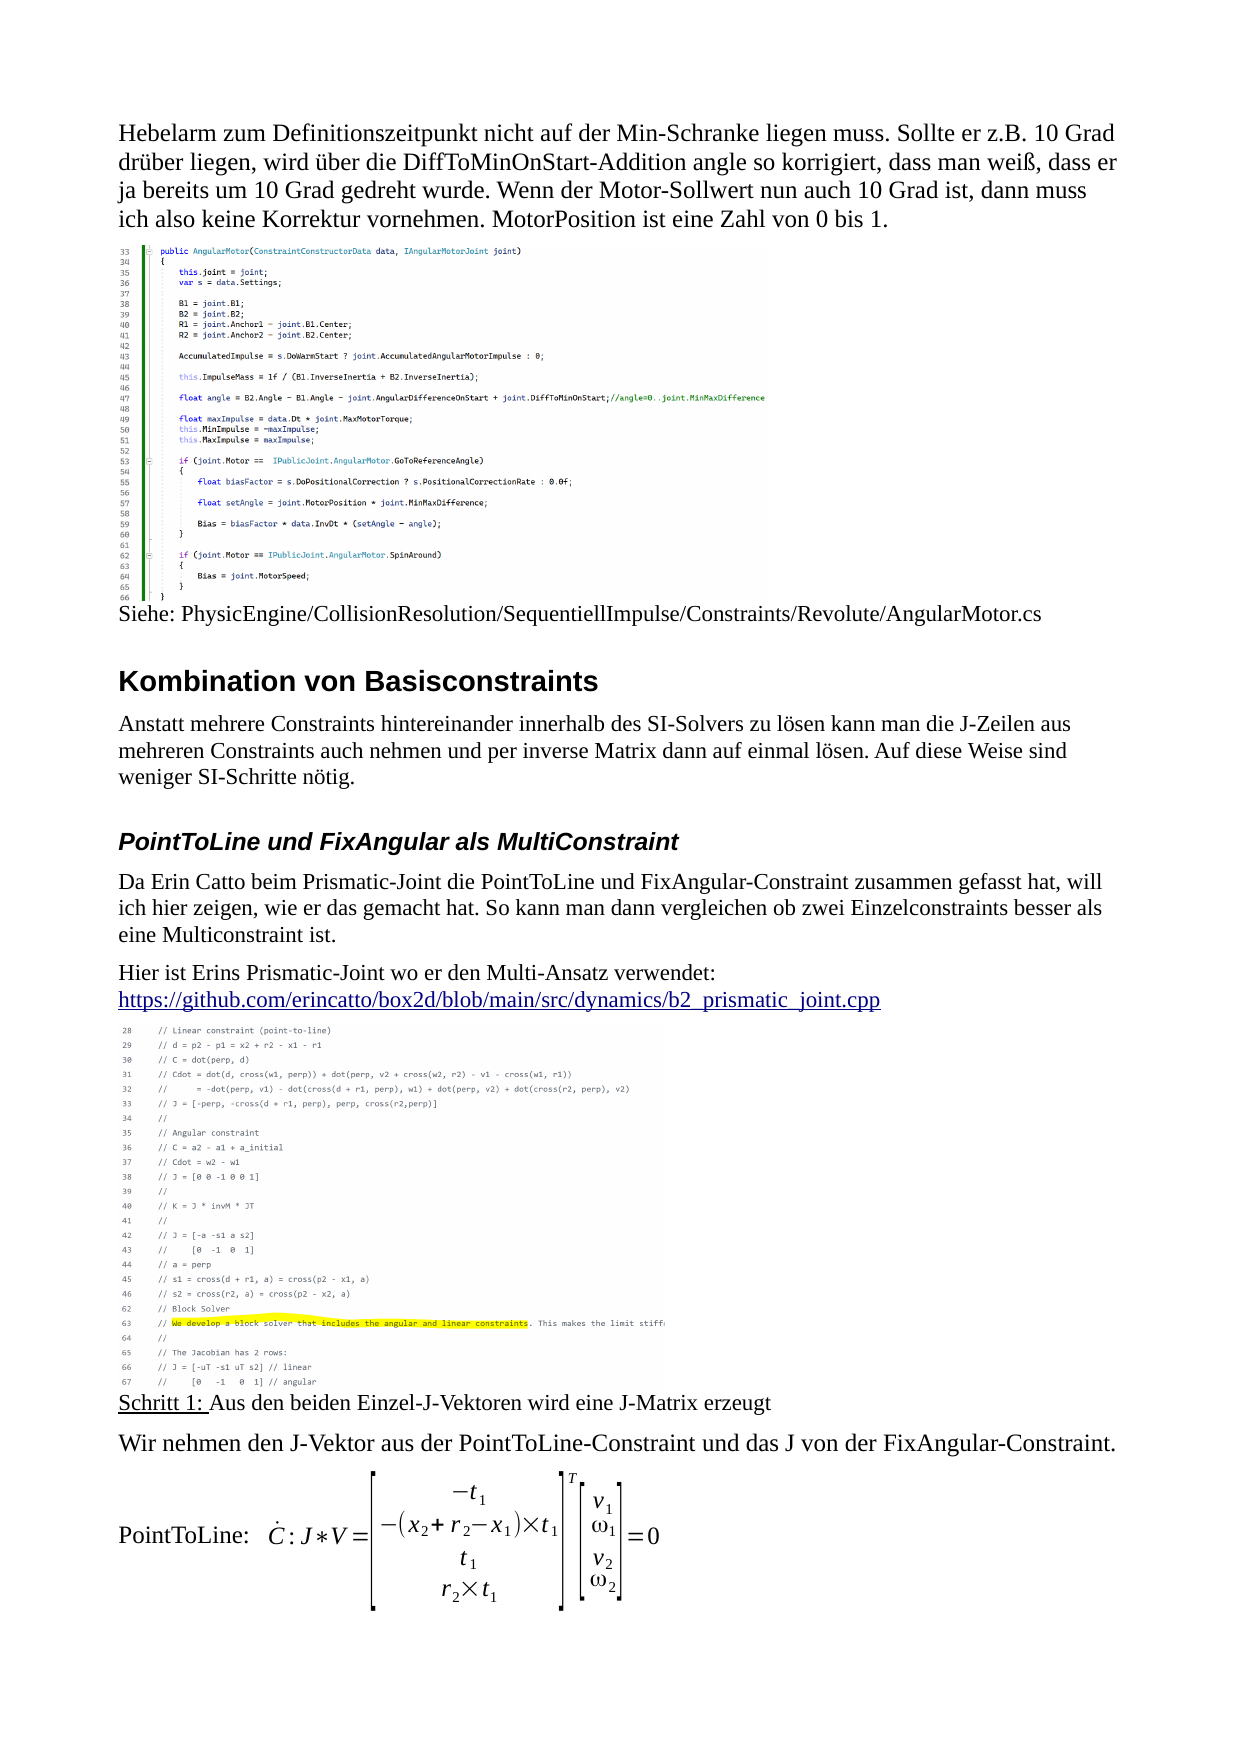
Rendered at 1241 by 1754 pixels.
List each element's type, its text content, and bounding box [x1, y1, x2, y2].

text Siehe: PhysicEngine/CollisionResolution/SequentiellImpulse/Constraints/Revolute/AngularMotor.cs [118, 246, 1122, 627]
text Schritt 1: Aus den beiden Einzel-J-Vektoren wird eine J-Matrix erzeugt [118, 1025, 1122, 1416]
picture [118, 245, 769, 601]
text Anstatt mehrere Constraints hintereinander innerhalb des SI-Solvers zu lösen kann man die J-Zeilen aus mehreren Constraints auch nehmen und per inverse Matrix dann auf einmal lösen. Auf diese Weise sind weniger SI-Schritte nötig. [118, 710, 1122, 789]
text Hier ist Erins Prismatic-Joint wo er den Multi-Ansatz verwendet: https://github.com/erincatto/box2d/blob/main/src/dynamics/b2_prismatic_joint.cpp [118, 959, 1122, 1012]
text Hebelarm zum Definitionszeitpunkt nicht auf der Min-Schranke liegen muss. Sollte er z.B. 10 Grad drüber liegen, wird über die DiffToMinOnStart-Addition angle so korrigiert, dass man weiß, dass er ja bereits um 10 Grad gedreht wurde. Wenn der Motor-Sollwert nun auch 10 Grad ist, dann muss ich also keine Korrektur vornehmen. MotorPosition ist eine Zahl von 0 bis 1. [118, 118, 1122, 233]
text Da Erin Catto beim Prismatic-Joint die PointToLine und FixAngular-Constraint zusammen gefasst hat, will ich hier zeigen, wie er das gemacht hat. So kann man dann vergleichen ob zwei Einzelconstraints besser als eine Multiconstraint ist. [118, 868, 1122, 947]
text PointToLine: [118, 1469, 1122, 1612]
text Wir nehmen den J-Vektor aus der PointToLine-Constraint und das J von der FixAngular-Constraint. [118, 1428, 1122, 1457]
subtitle PointToLine und FixAngular als MultiConstraint [118, 827, 1122, 855]
subtitle Kombination von Basisconstraints [118, 664, 1122, 698]
picture [118, 1024, 665, 1390]
